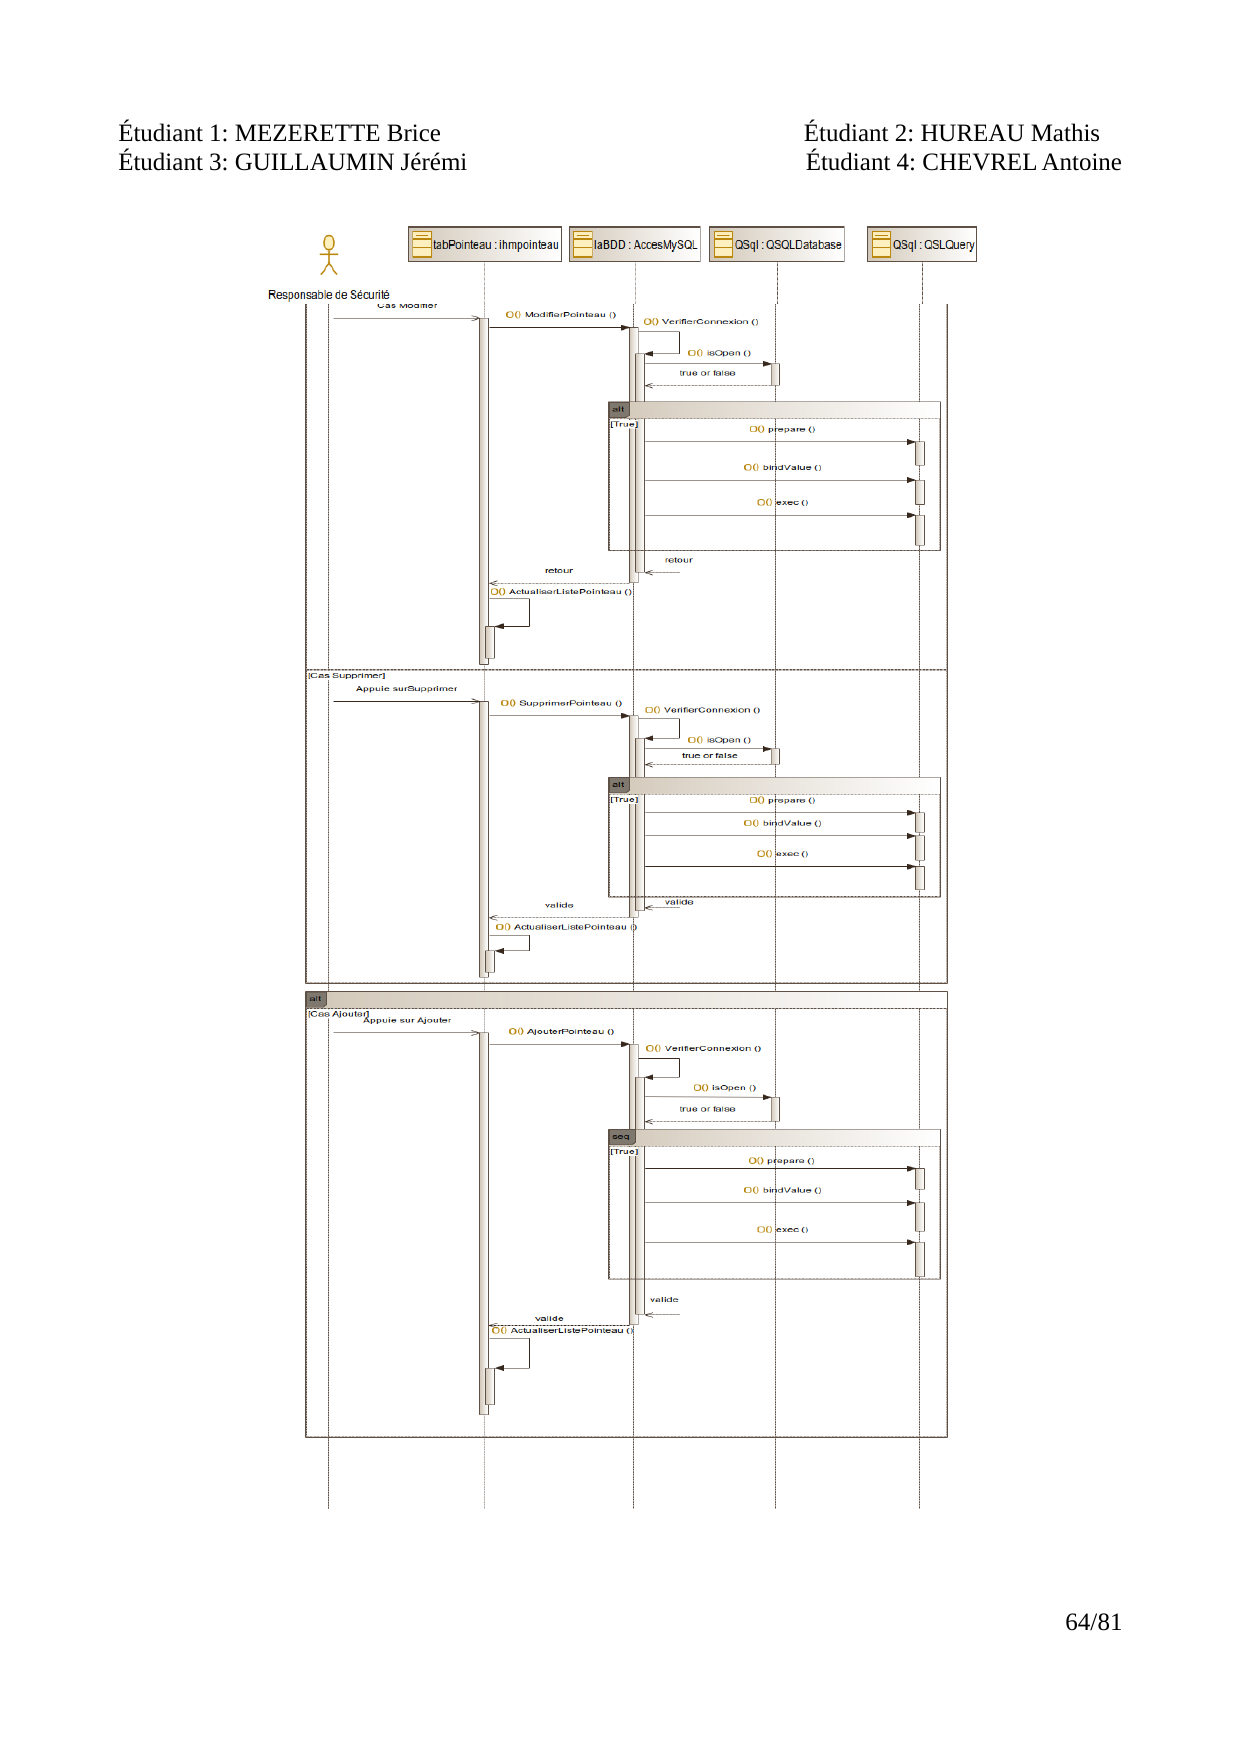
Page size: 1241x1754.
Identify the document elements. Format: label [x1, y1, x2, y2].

picture [239, 215, 982, 1515]
